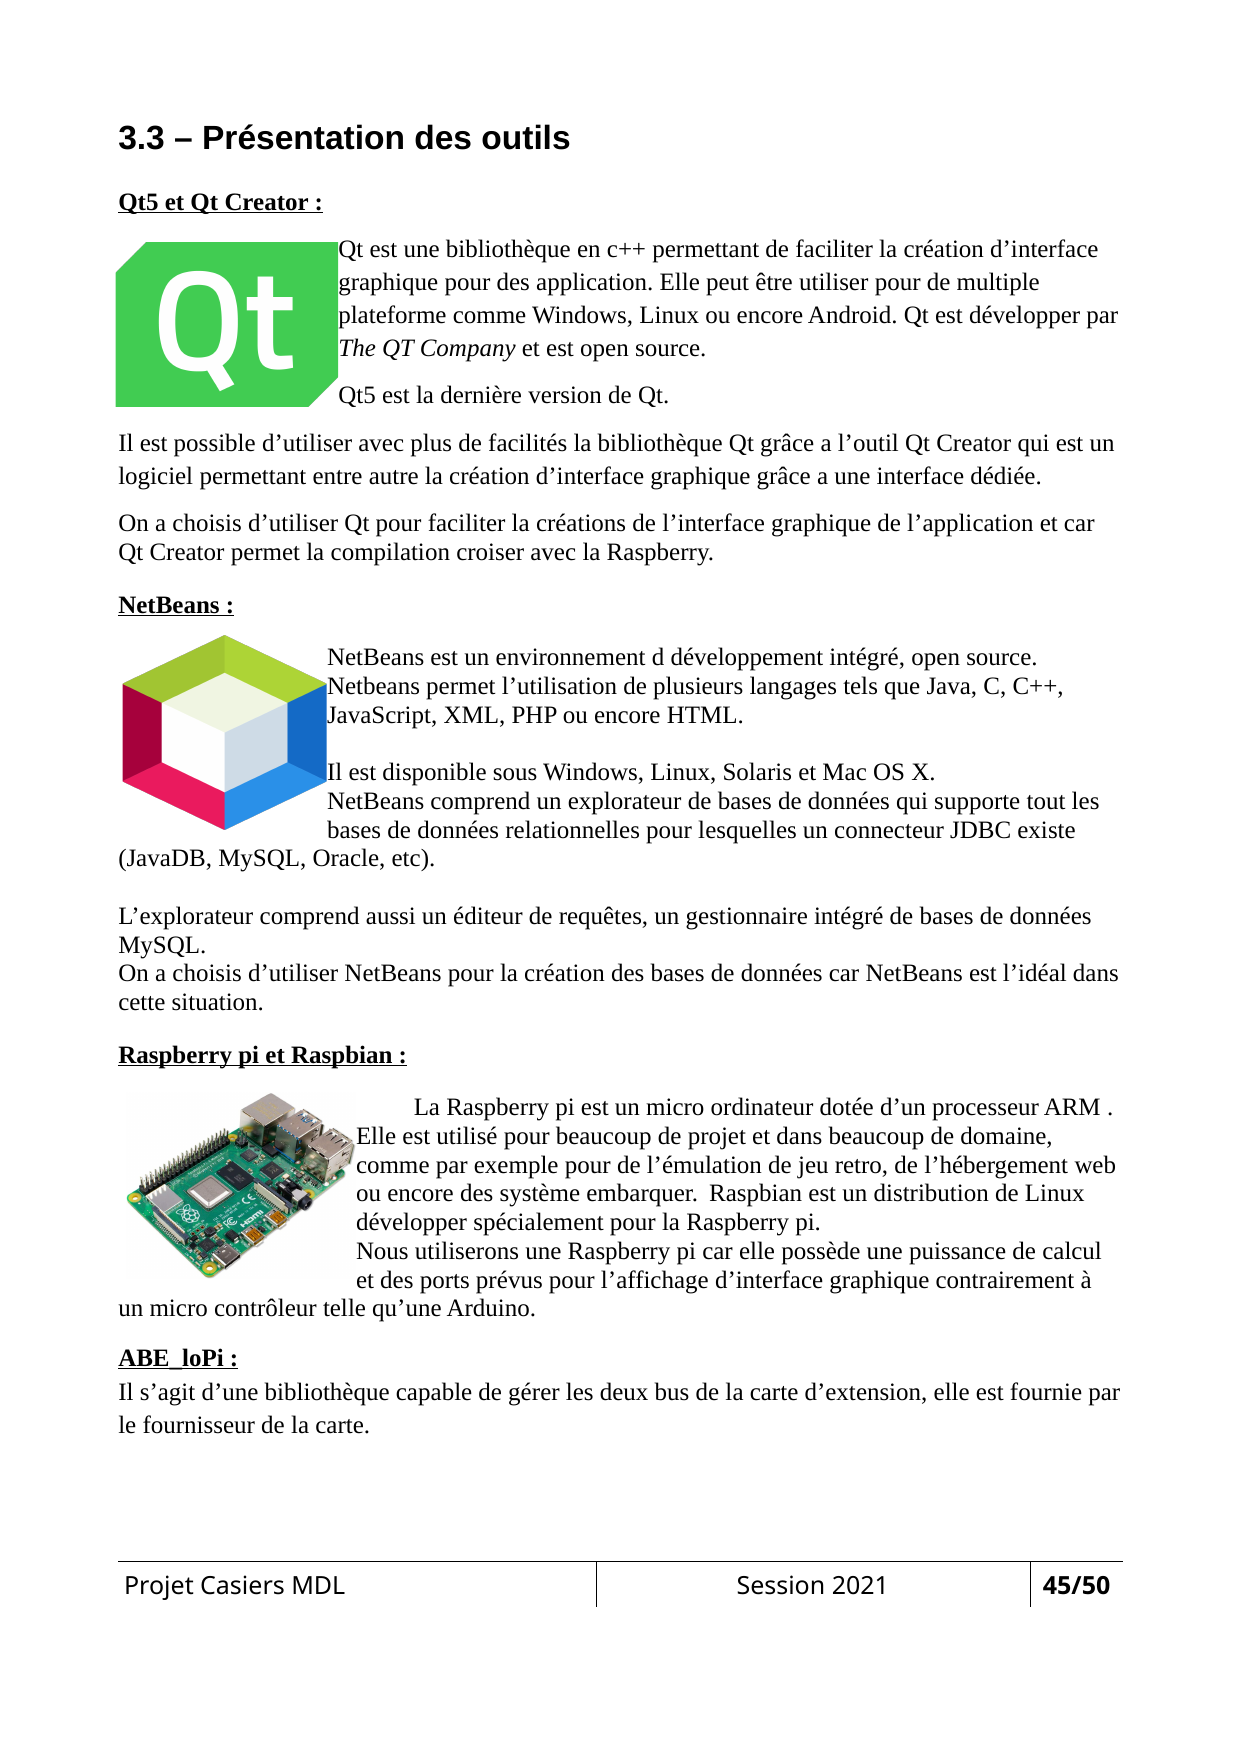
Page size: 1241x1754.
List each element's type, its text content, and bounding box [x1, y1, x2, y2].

text L’explorateur comprend aussi un éditeur de requêtes, un gestionnaire intégré de bases de données MySQL. [118, 901, 1122, 958]
text NetBeans : [118, 590, 1122, 618]
text On a choisis d’utiliser Qt pour faciliter la créations de l’interface graphique de l’application et car Qt Creator permet la compilation croiser avec la Raspberry. [118, 508, 1122, 566]
text Il est possible d’utiliser avec plus de facilités la bibliothèque Qt grâce a l’outil Qt Creator qui est un logiciel permettant entre autre la création d’interface graphique grâce a une interface dédiée. [118, 428, 1122, 490]
text On a choisis d’utiliser NetBeans pour la création des bases de données car NetBeans est l’idéal dans cette situation. [118, 958, 1122, 1016]
text Qt5 est la dernière version de Qt. [118, 380, 1122, 409]
text La Raspberry pi est un micro ordinateur dotée d’un processeur ARM . Elle est utilisé pour beaucoup de projet et dans beaucoup de domaine, comme par exemple pour de l’émulation de jeu retro, de l’hébergement web ou encore des système embarquer. Raspbian est un distribution de Linux développer spécialement pour la Raspberry pi. [356, 1092, 1122, 1236]
text Nous utiliserons une Raspberry pi car elle possède une puissance de calcul et des ports prévus pour l’affichage d’interface graphique contrairement à un micro contrôleur telle qu’une Arduino. [118, 1236, 1122, 1322]
text Raspberry pi et Raspbian : [118, 1040, 1122, 1068]
text Il est disponible sous Windows, Linux, Solaris et Mac OS X. [327, 757, 1122, 786]
text NetBeans comprend un explorateur de bases de données qui supporte tout les bases de données relationnelles pour lesquelles un connecteur JDBC existe (JavaDB, MySQL, Oracle, etc). [118, 786, 1122, 872]
picture [125, 1092, 356, 1279]
picture [115, 242, 339, 407]
subtitle 3.3 – Présentation des outils [118, 118, 1122, 157]
text Qt5 et Qt Creator : [118, 187, 1122, 216]
text Il s’agit d’une bibliothèque capable de gérer les deux bus de la carte d’extension, elle est fournie par le fournisseur de la carte. [118, 1377, 1122, 1439]
text ABE_loPi : [118, 1343, 1122, 1372]
picture [122, 635, 327, 830]
text NetBeans est un environnement d développement intégré, open source. [327, 642, 1122, 671]
text Qt est une bibliothèque en c++ permettant de faciliter la création d’interface graphique pour des application. Elle peut être utiliser pour de multiple plateforme comme Windows, Linux ou encore Android. Qt est développer par The QT Company et est open source. [118, 234, 1122, 361]
text Netbeans permet l’utilisation de plusieurs langages tels que Java, C, C++, JavaScript, XML, PHP ou encore HTML. [327, 671, 1122, 728]
